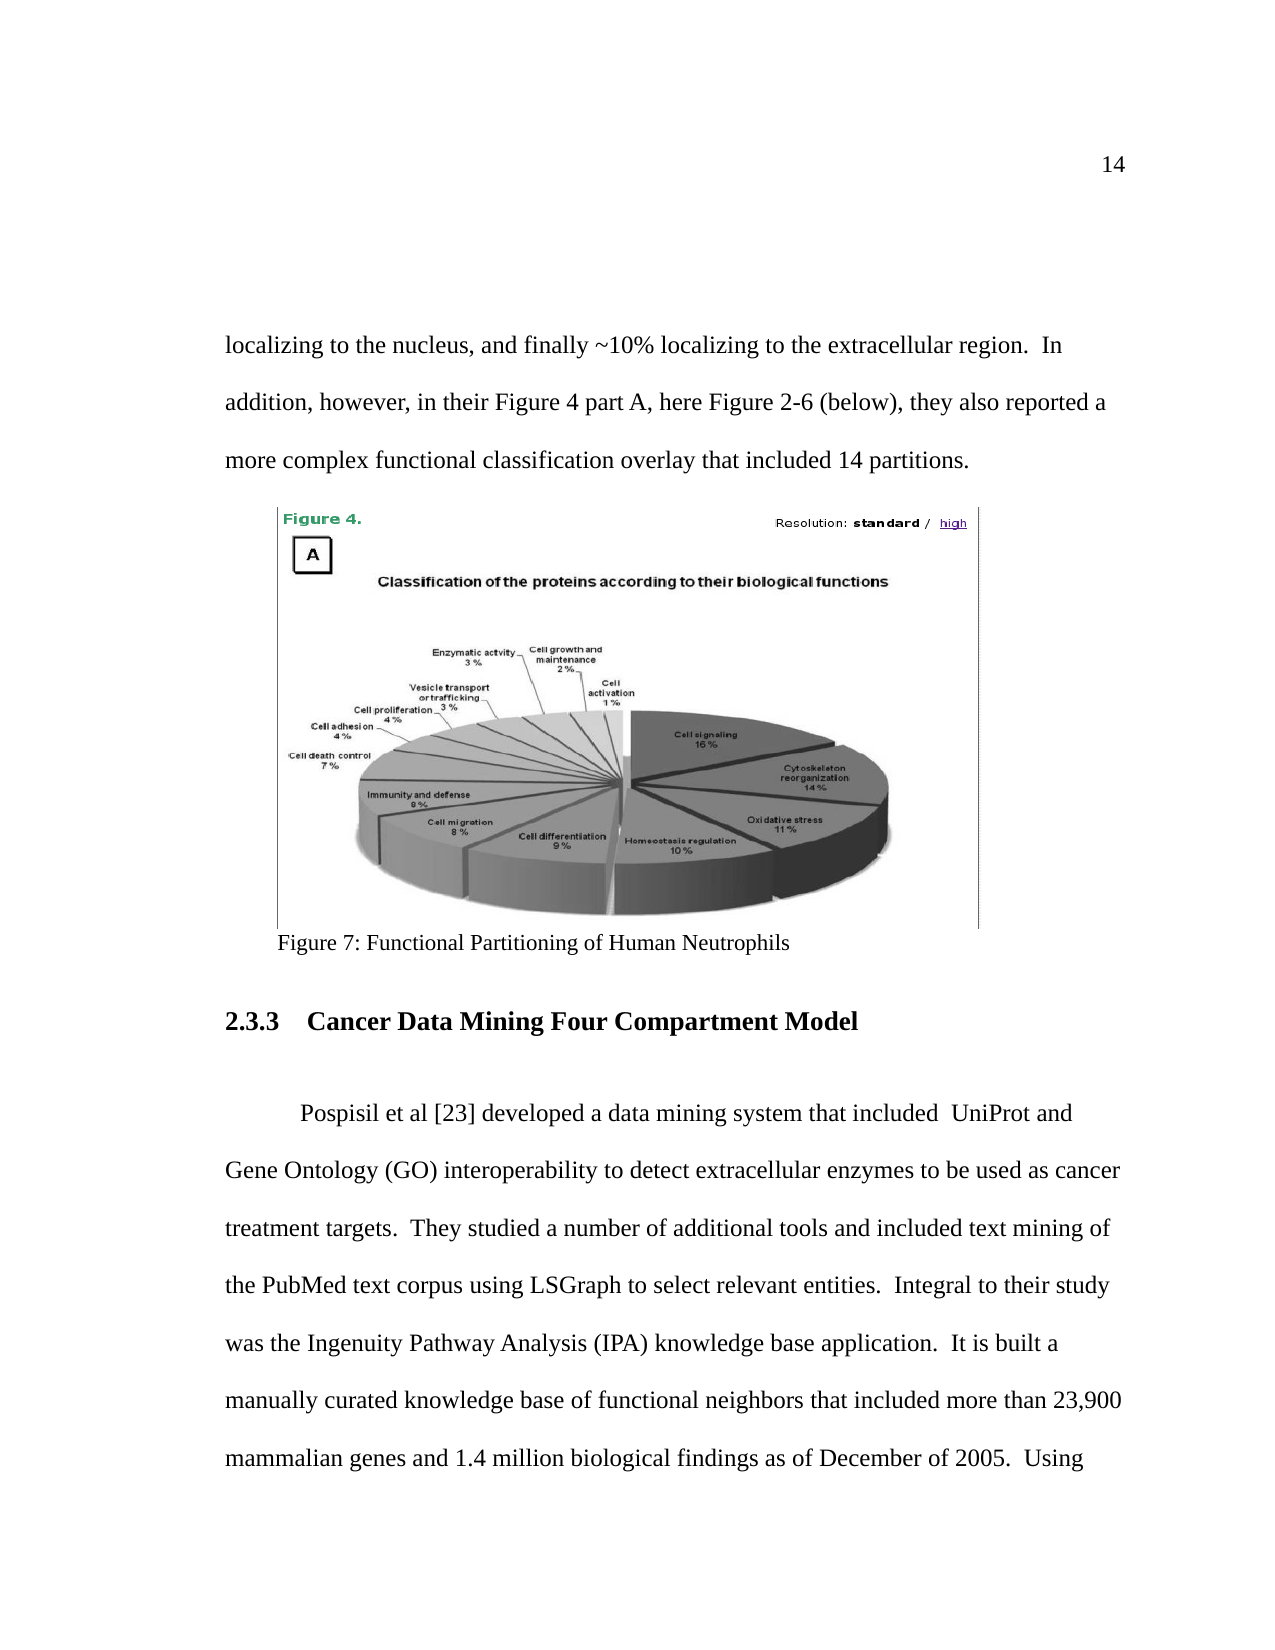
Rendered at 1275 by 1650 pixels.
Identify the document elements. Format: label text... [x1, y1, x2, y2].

text Figure 7: Functional Partitioning of Human Neutrophils [277, 929, 983, 955]
text localizing to the nucleus, and finally ~10% localizing to the extracellular region. In addition, however, in their Figure 4 part A, here Figure 2-6 (below), they also reported a more complex functional classification overlay that included 14 partitions. [225, 330, 1125, 474]
text Pospisil et al [23] developed a data mining system that included UniProt and Gene Ontology (GO) interoperability to detect extracellular enzymes to be used as cancer treatment targets. They studied a number of additional tools and included text mining of the PubMed text corpus using LSGraph to select relevant entities. Integral to their study was the Ingenuity Pathway Analysis (IPA) knowledge base application. It is built a manually curated knowledge base of functional neighbors that included more than 23,900 mammalian genes and 1.4 million biological findings as of December of 2005. Using [225, 1098, 1125, 1472]
picture [277, 507, 983, 929]
subtitle Cancer Data Mining Four Compartment Model [225, 1005, 1125, 1036]
